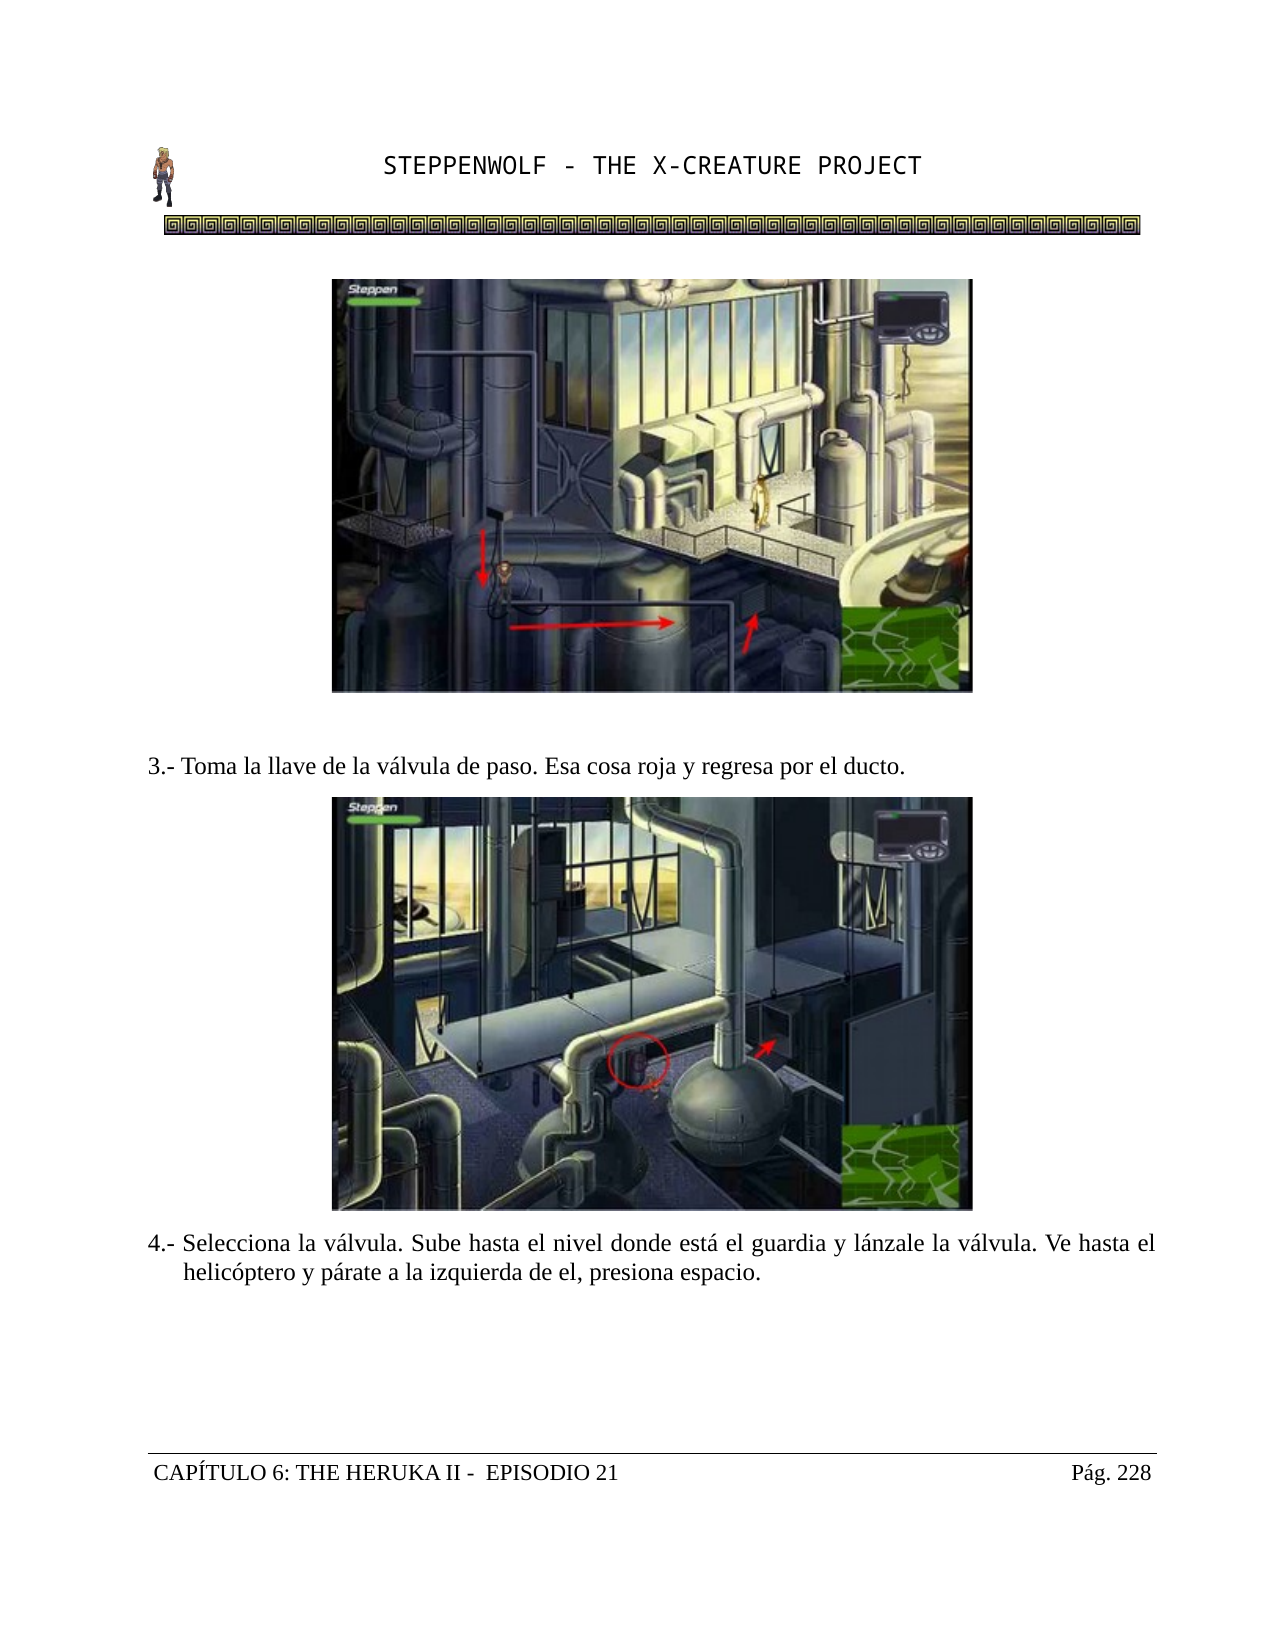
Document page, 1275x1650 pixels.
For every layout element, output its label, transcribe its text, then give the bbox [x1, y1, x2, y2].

picture [147, 147, 181, 207]
text 3.- Toma la llave de la válvula de paso. Esa cosa roja y regresa por el ducto. [148, 751, 1157, 780]
picture [331, 279, 973, 693]
text 4.- Selecciona la válvula. Sube hasta el nivel donde está el guardia y lánzale la válvula. Ve hasta el helicóptero y párate a la izquierda de el, presiona espacio. [148, 1228, 1157, 1286]
picture [164, 215, 1141, 235]
picture [331, 797, 973, 1211]
